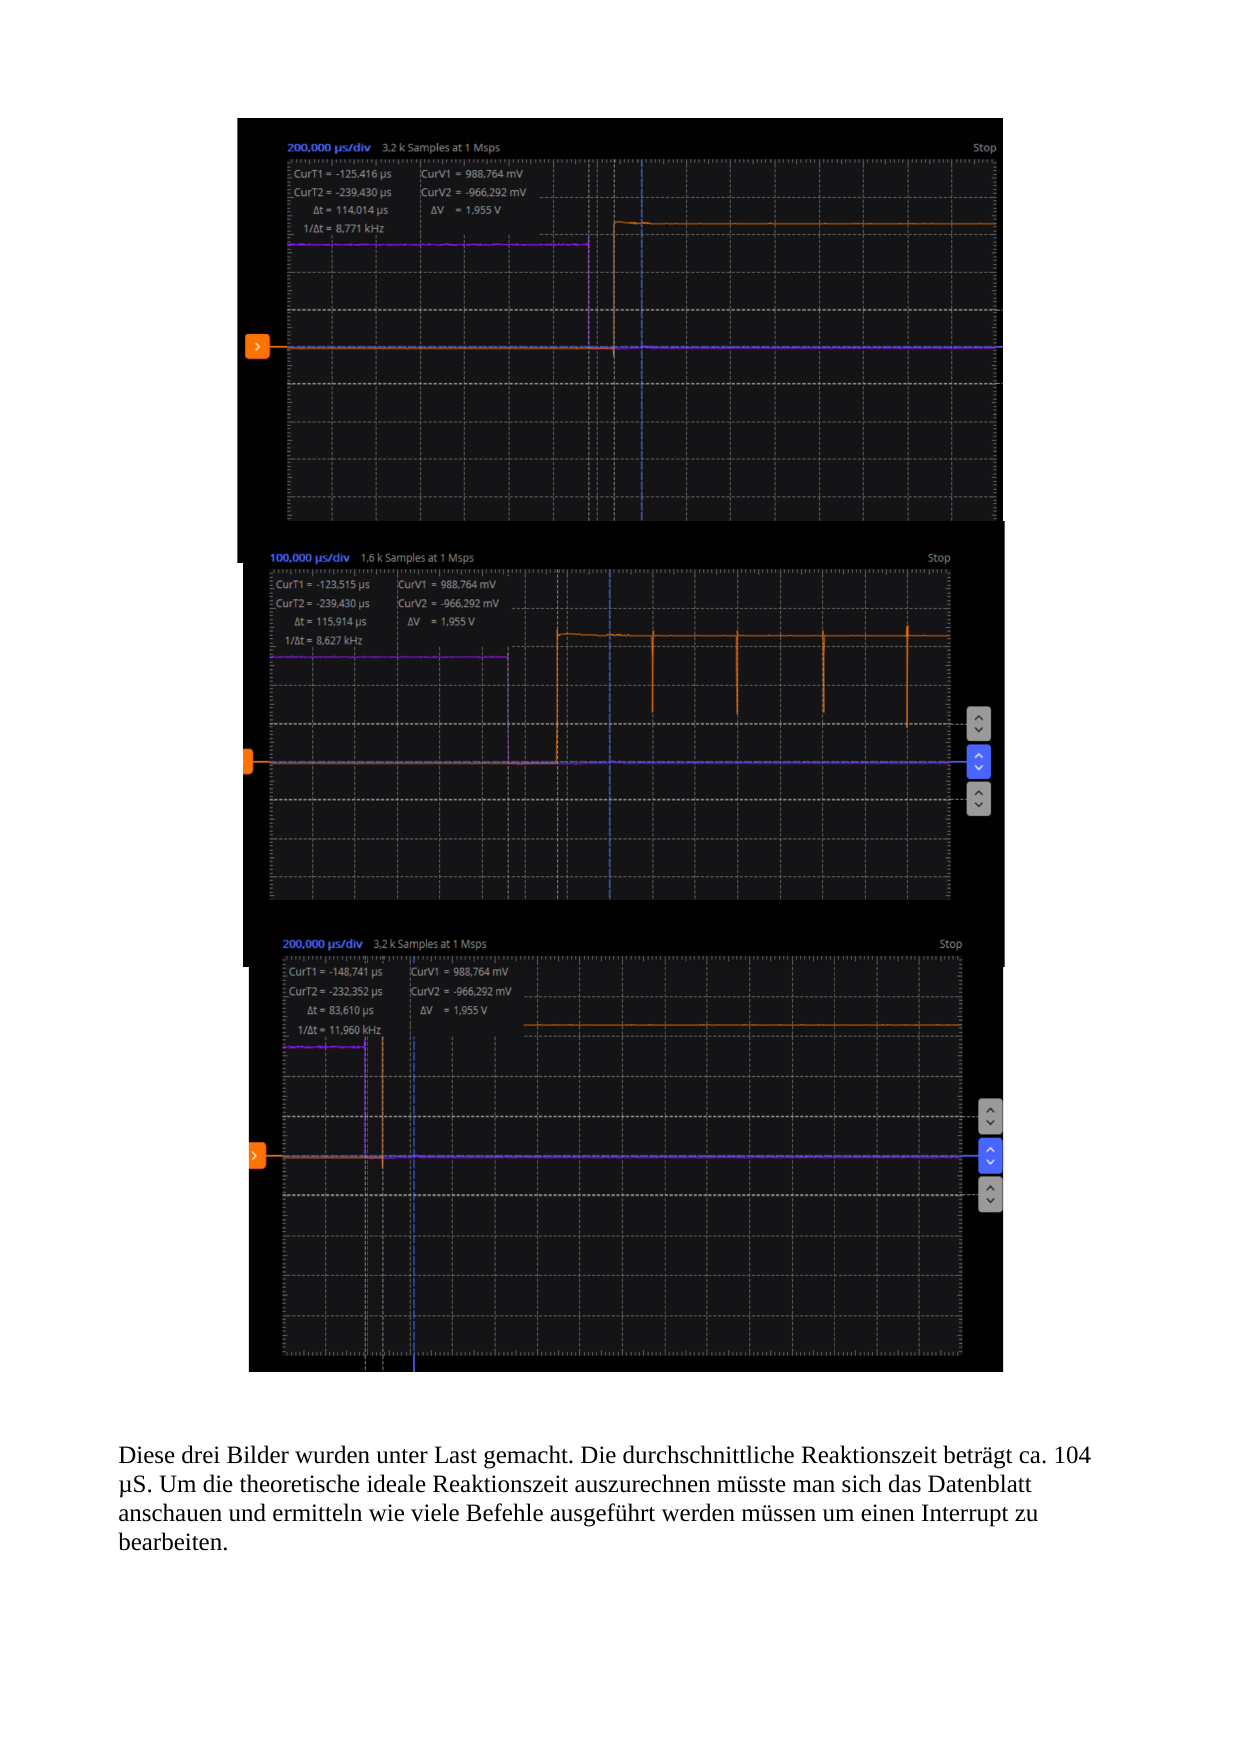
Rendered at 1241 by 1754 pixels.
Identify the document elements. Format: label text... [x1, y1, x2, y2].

picture [237, 118, 1005, 1372]
text Diese drei Bilder wurden unter Last gemacht. Die durchschnittliche Reaktionszeit beträgt ca. 104 µS. Um die theoretische ideale Reaktionszeit auszurechnen müsste man sich das Datenblatt anschauen und ermitteln wie viele Befehle ausgeführt werden müssen um einen Interrupt zu bearbeiten. [118, 1441, 1122, 1556]
